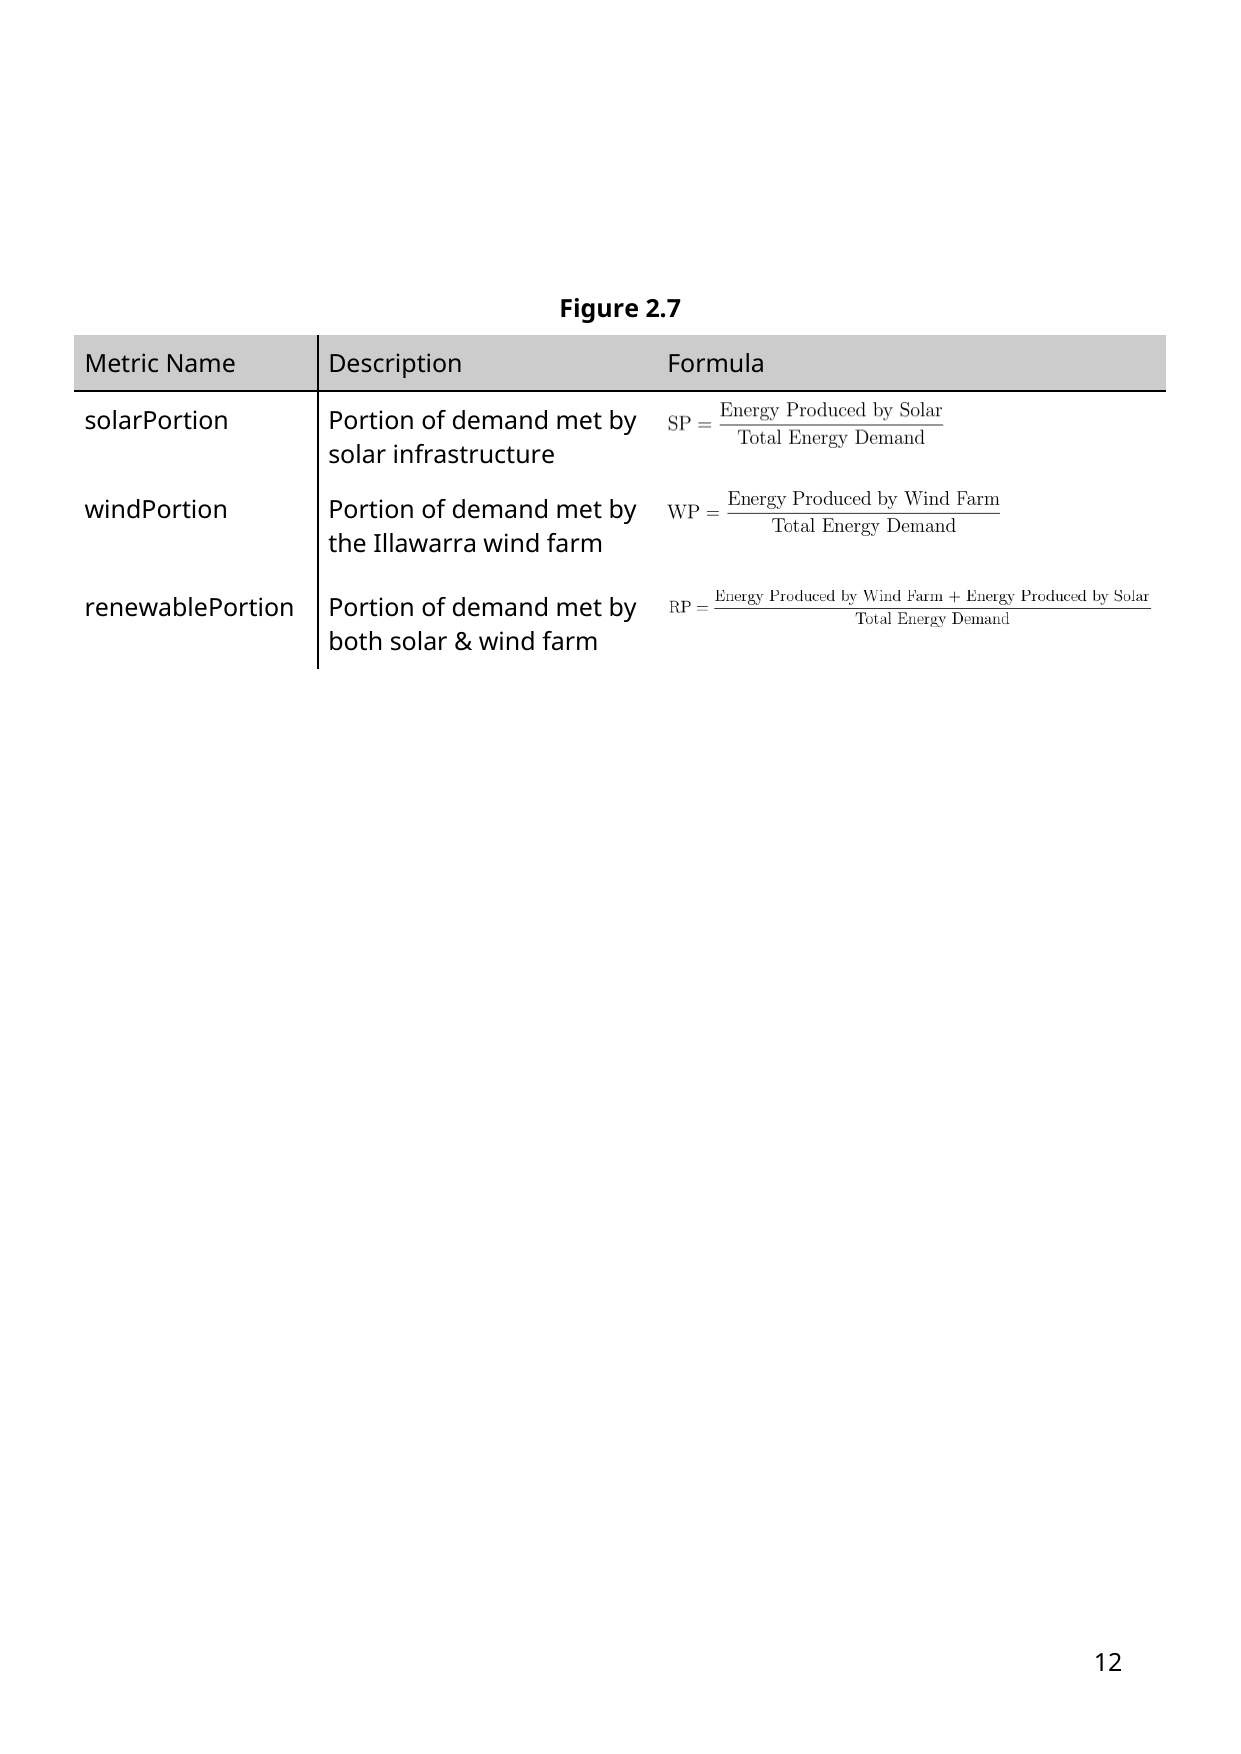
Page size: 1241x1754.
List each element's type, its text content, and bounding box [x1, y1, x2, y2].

table_cell [657, 392, 1166, 481]
table_cell Portion of demand met by the Illawarra wind farm [319, 481, 657, 579]
table_cell Metric Name [74, 335, 317, 390]
table_cell [657, 580, 1166, 668]
table_cell Portion of demand met by both solar & wind farm [319, 580, 657, 668]
table_cell solarPortion [74, 392, 317, 481]
table_header [7, 236, 1233, 679]
table_cell Description [319, 335, 657, 390]
picture [667, 402, 944, 448]
picture [667, 590, 1152, 627]
table_cell windPortion [74, 481, 317, 579]
table_cell Portion of demand met by solar infrastructure [319, 392, 657, 481]
picture [667, 491, 1000, 536]
table_cell Formula [657, 335, 1166, 390]
table_header Figure 2.7 [74, 280, 1166, 335]
table_cell [657, 481, 1166, 579]
table_cell renewablePortion [74, 580, 317, 668]
